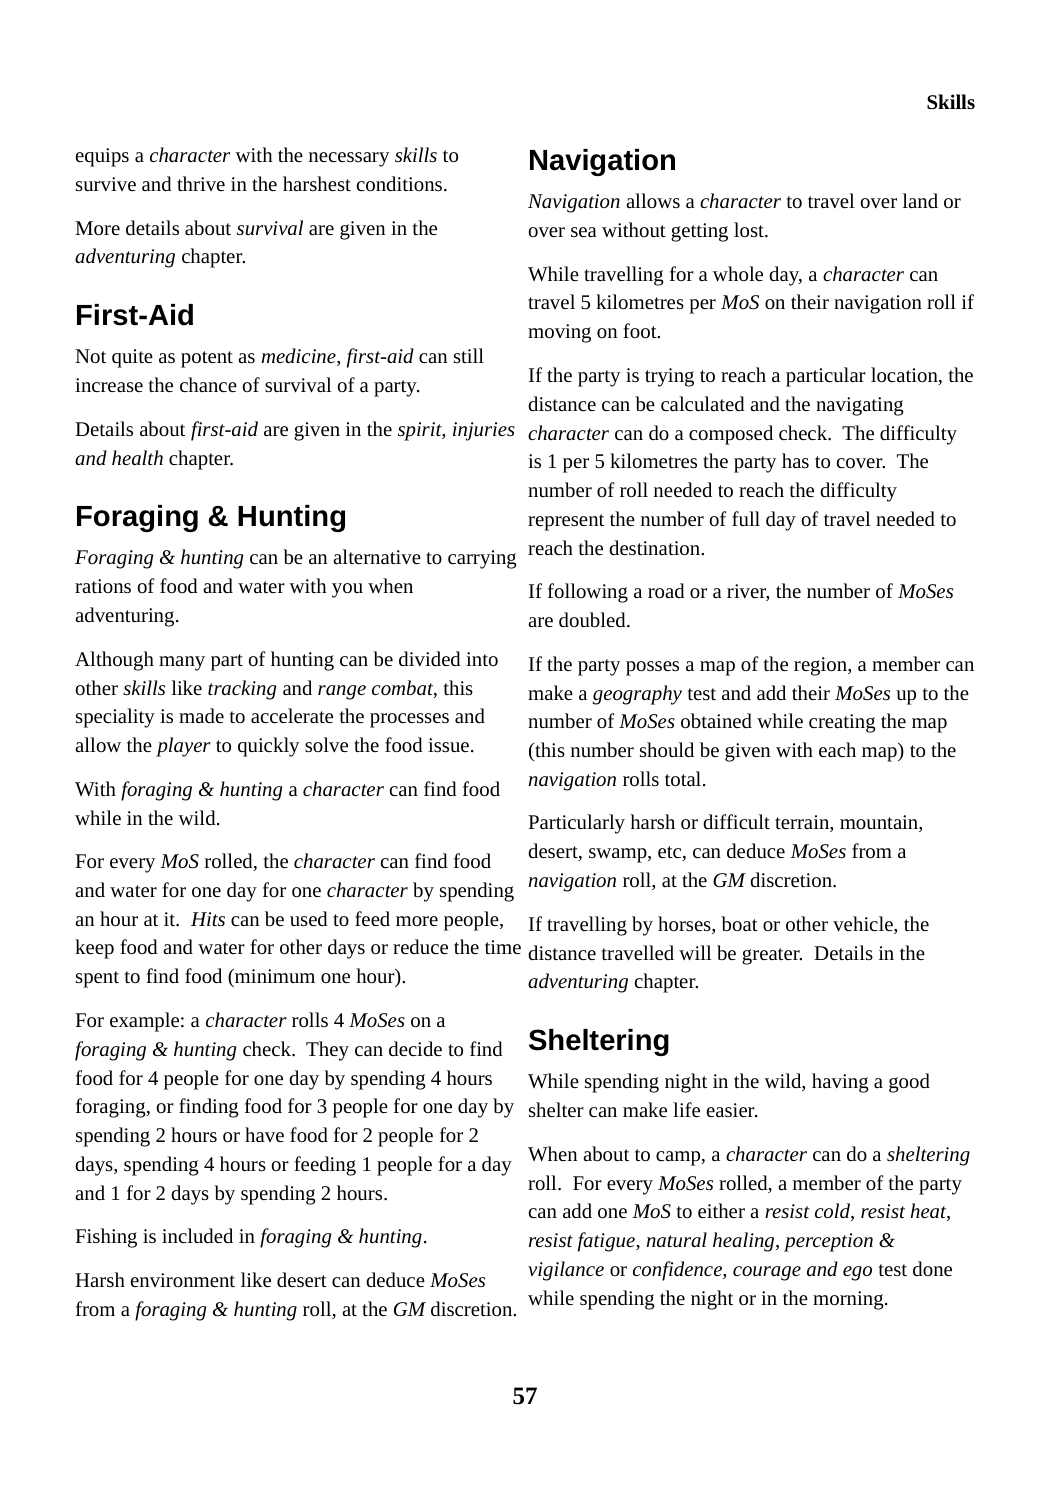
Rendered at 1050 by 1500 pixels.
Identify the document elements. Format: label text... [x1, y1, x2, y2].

text With foraging & hunting a character can find food while in the wild. [75, 777, 522, 829]
text If travelling by horses, boat or other vehicle, the distance travelled will be greater. Details in the adventuring chapter. [528, 912, 975, 993]
text Navigation allows a character to travel over land or over sea without getting lost. [528, 189, 975, 242]
text If the party is trying to reach a particular location, the distance can be calculated and the navigating character can do a composed check. The difficulty is 1 per 5 kilometres the party has to cover. The number of roll needed to reach the difficulty represent the number of full day of travel needed to reach the destination. [528, 363, 975, 560]
text Harsh environment like desert can deduce MoSes from a foraging & hunting roll, at the GM discretion. [75, 1268, 522, 1321]
text equips a character with the necessary skills to survive and thrive in the harshest conditions. [75, 143, 522, 196]
text Not quite as potent as medicine, first-aid can still increase the chance of survival of a party. [75, 344, 522, 397]
text While spending night in the wild, having a good shelter can make life easier. [528, 1069, 975, 1122]
text Particularly harsh or difficult terrain, mountain, desert, swamp, etc, can deduce MoSes from a navigation roll, at the GM discretion. [528, 811, 975, 892]
text While travelling for a whole day, a character can travel 5 kilometres per MoS on their navigation roll if moving on foot. [528, 262, 975, 343]
text For example: a character rolls 4 MoSes on a foraging & hunting check. They can decide to find food for 4 people for one day by spending 4 hours foraging, or finding food for 3 people for one day by spending 2 hours or have food for 2 people for 2 days, spending 4 hours or feeding 1 people for a day and 1 for 2 days by spending 2 hours. [75, 1008, 522, 1205]
text If the party posses a map of the region, a member can make a geography test and add their MoSes up to the number of MoSes obtained while creating the map (this number should be given with each map) to the navigation rolls total. [528, 652, 975, 791]
subtitle Sheltering [528, 1023, 975, 1057]
subtitle First-Aid [75, 298, 522, 332]
subtitle Foraging & Hunting [75, 499, 522, 533]
text For every MoS rolled, the character can find food and water for one day for one character by spending an hour at it. Hits can be used to feed more people, keep food and water for other days or reduce the time spent to find food (minimum one hour). [75, 849, 522, 988]
subtitle Navigation [528, 143, 975, 177]
text When about to camp, a character can do a sheltering roll. For every MoSes rolled, a member of the party can add one MoS to either a resist cold, resist heat, resist fatigue, natural healing, perception & vigilance or confidence, courage and ego test done while spending the night or in the morning. [528, 1142, 975, 1310]
text Fishing is included in foraging & hunting. [75, 1224, 522, 1248]
text Details about first-aid are given in the spirit, injuries and health chapter. [75, 417, 522, 469]
text More details about survival are given in the adventuring chapter. [75, 216, 522, 268]
text Foraging & hunting can be an alternative to carrying rations of food and water with you when adventuring. [75, 545, 522, 627]
text Although many part of hunting can be divided into other skills like tracking and range combat, this speciality is made to accelerate the processes and allow the player to quickly solve the food issue. [75, 647, 522, 757]
text If following a road or a river, the number of MoSes are doubled. [528, 579, 975, 632]
